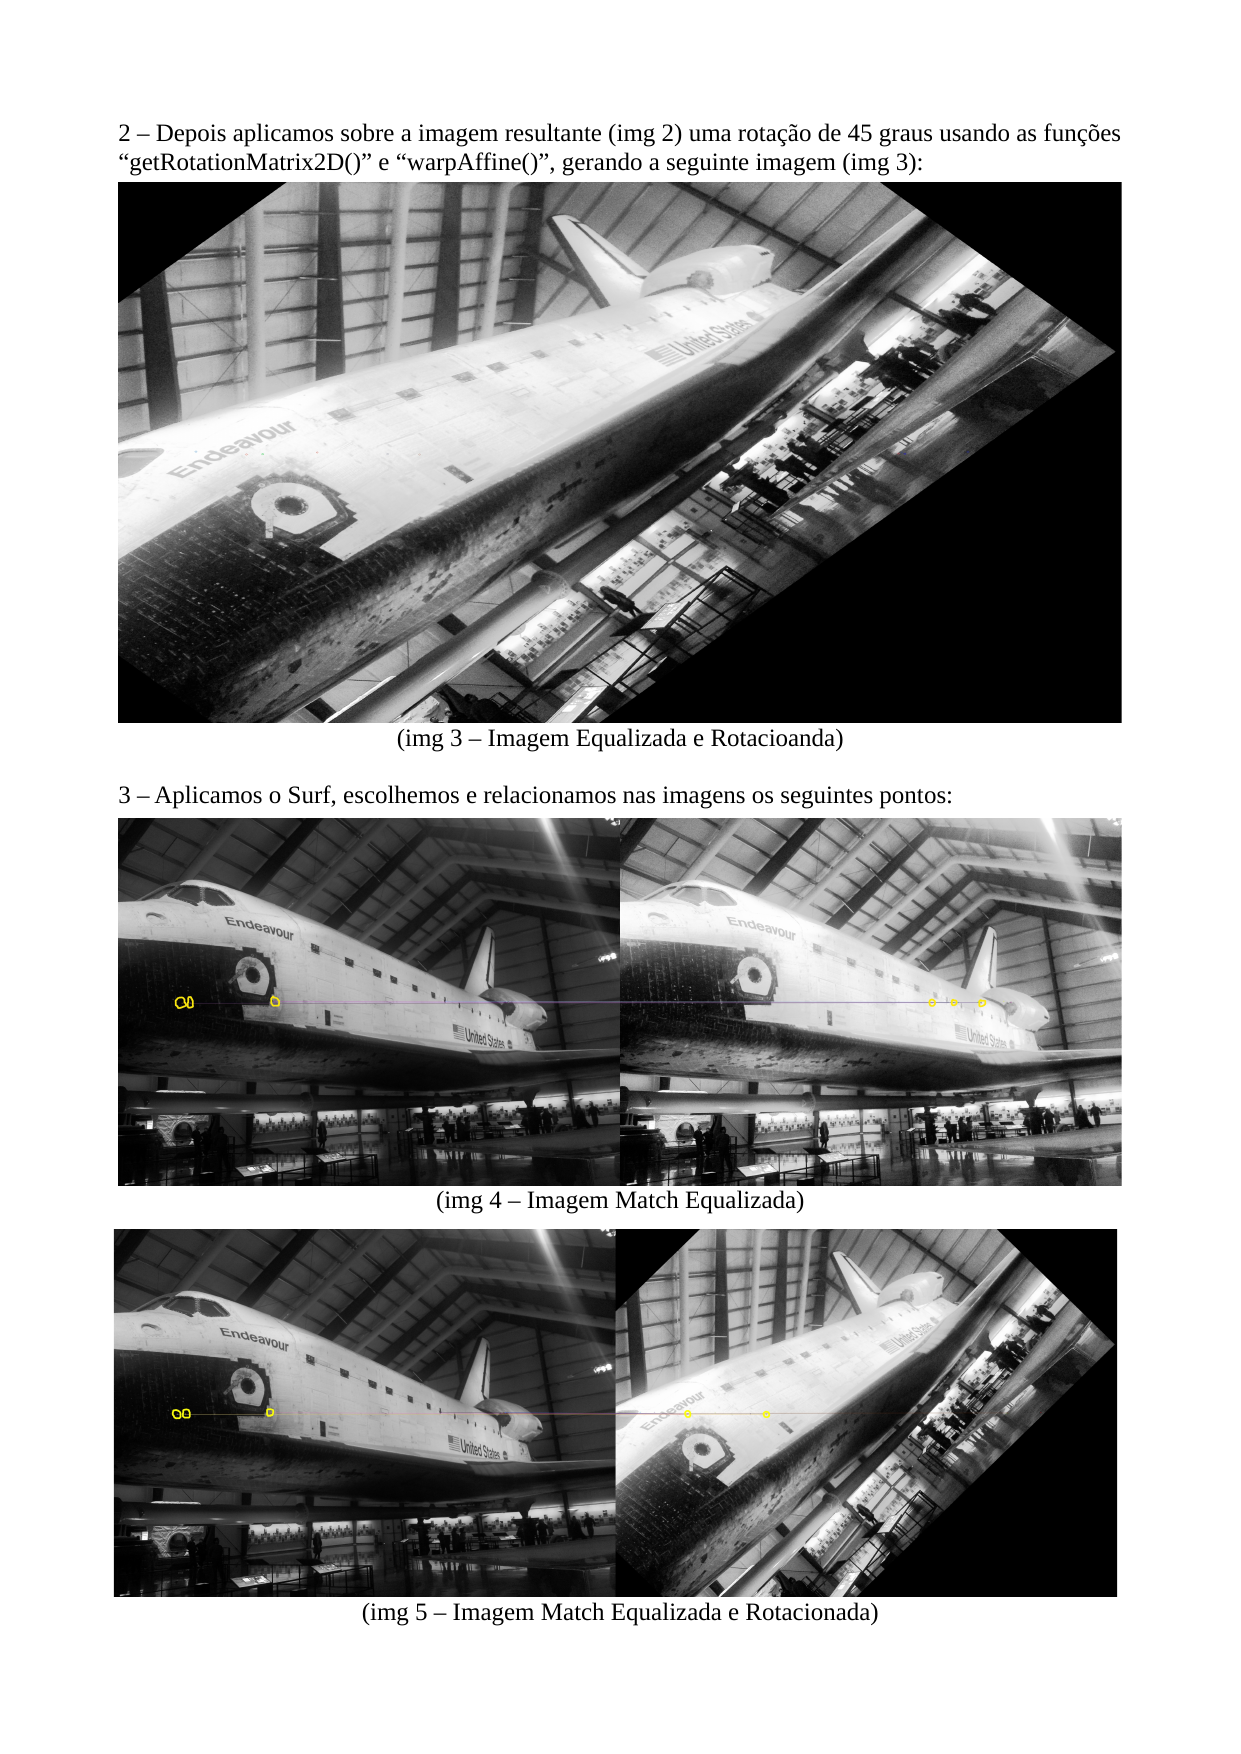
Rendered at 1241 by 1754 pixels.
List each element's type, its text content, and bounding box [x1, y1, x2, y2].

picture [118, 182, 1122, 723]
text (img 3 – Imagem Equalizada e Rotacioanda) [118, 723, 1122, 752]
text (img 4 – Imagem Match Equalizada) [118, 1186, 1122, 1214]
text 3 – Aplicamos o Surf, escolhemos e relacionamos nas imagens os seguintes pontos: [118, 780, 1122, 809]
picture [118, 818, 1122, 1186]
text [118, 809, 1122, 818]
text (img 5 – Imagem Match Equalizada e Rotacionada) [118, 1214, 1122, 1626]
text [118, 176, 1122, 182]
text 2 – Depois aplicamos sobre a imagem resultante (img 2) uma rotação de 45 graus usando as funções “getRotationMatrix2D()” e “warpAffine()”, gerando a seguinte imagem (img 3): [118, 118, 1122, 176]
picture [113, 1229, 1118, 1597]
